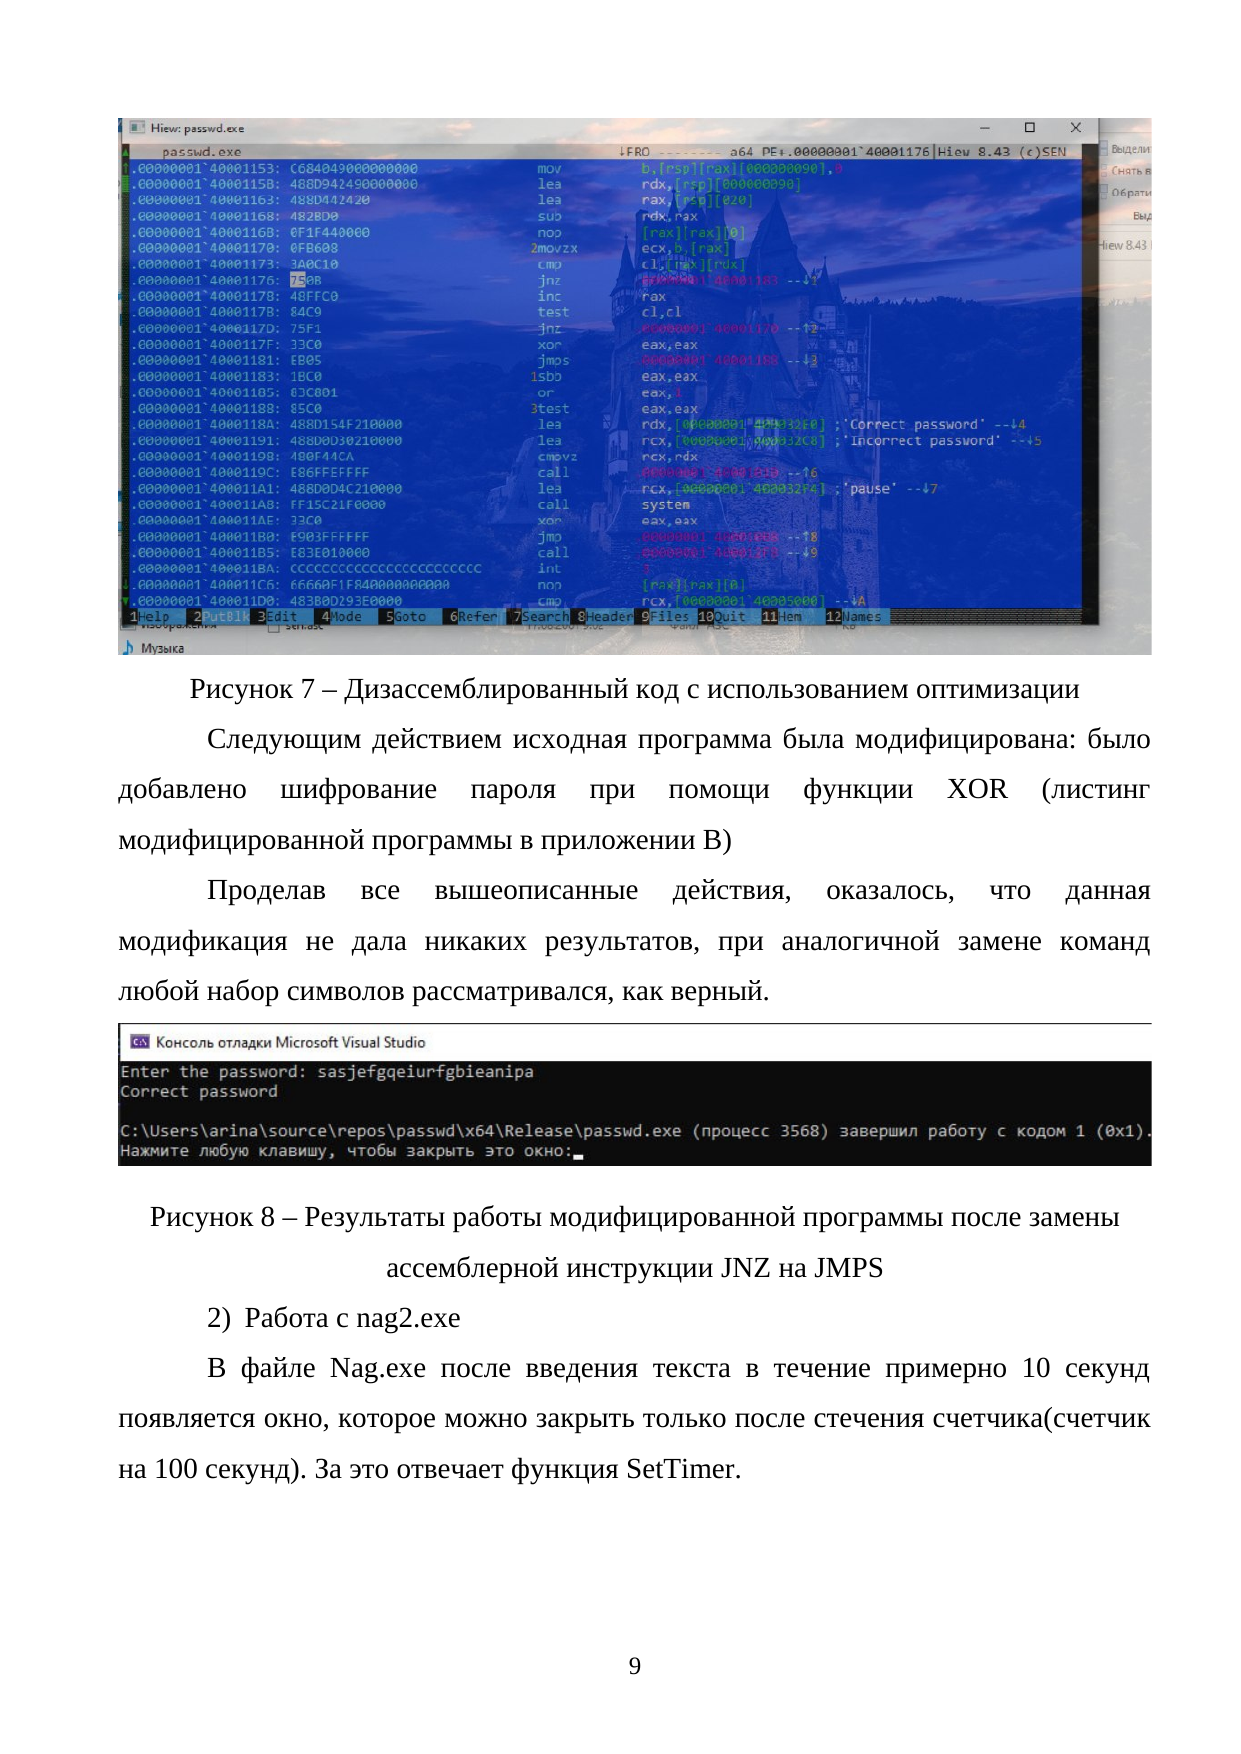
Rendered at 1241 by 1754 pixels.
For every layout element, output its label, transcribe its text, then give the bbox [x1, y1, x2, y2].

text Проделав все вышеописанные действия, оказалось, что данная модификация не дала никаких результатов, при аналогичной замене команд любой набор символов рассматривался, как верный. [118, 872, 1152, 1006]
picture [118, 1023, 1152, 1166]
picture [118, 118, 1152, 655]
text В файле Nag.exe после введения текста в течение примерно 10 секунд появляется окно, которое можно закрыть только после стечения счетчика(счетчик на 100 секунд). За это отвечает функция SetTimer. [118, 1350, 1152, 1484]
text Следующим действием исходная программа была модифицирована: было добавлено шифрование пароля при помощи функции XOR (листинг модифицированной программы в приложении В) [118, 721, 1152, 856]
text Рисунок 8 – Результаты работы модифицированной программы после замены ассемблерной инструкции JNZ на JMPS [118, 1166, 1152, 1283]
list Работа с nag2.exe [207, 1300, 1152, 1333]
text Рисунок 7 – Дизассемблированный код с использованием оптимизации [118, 655, 1152, 704]
